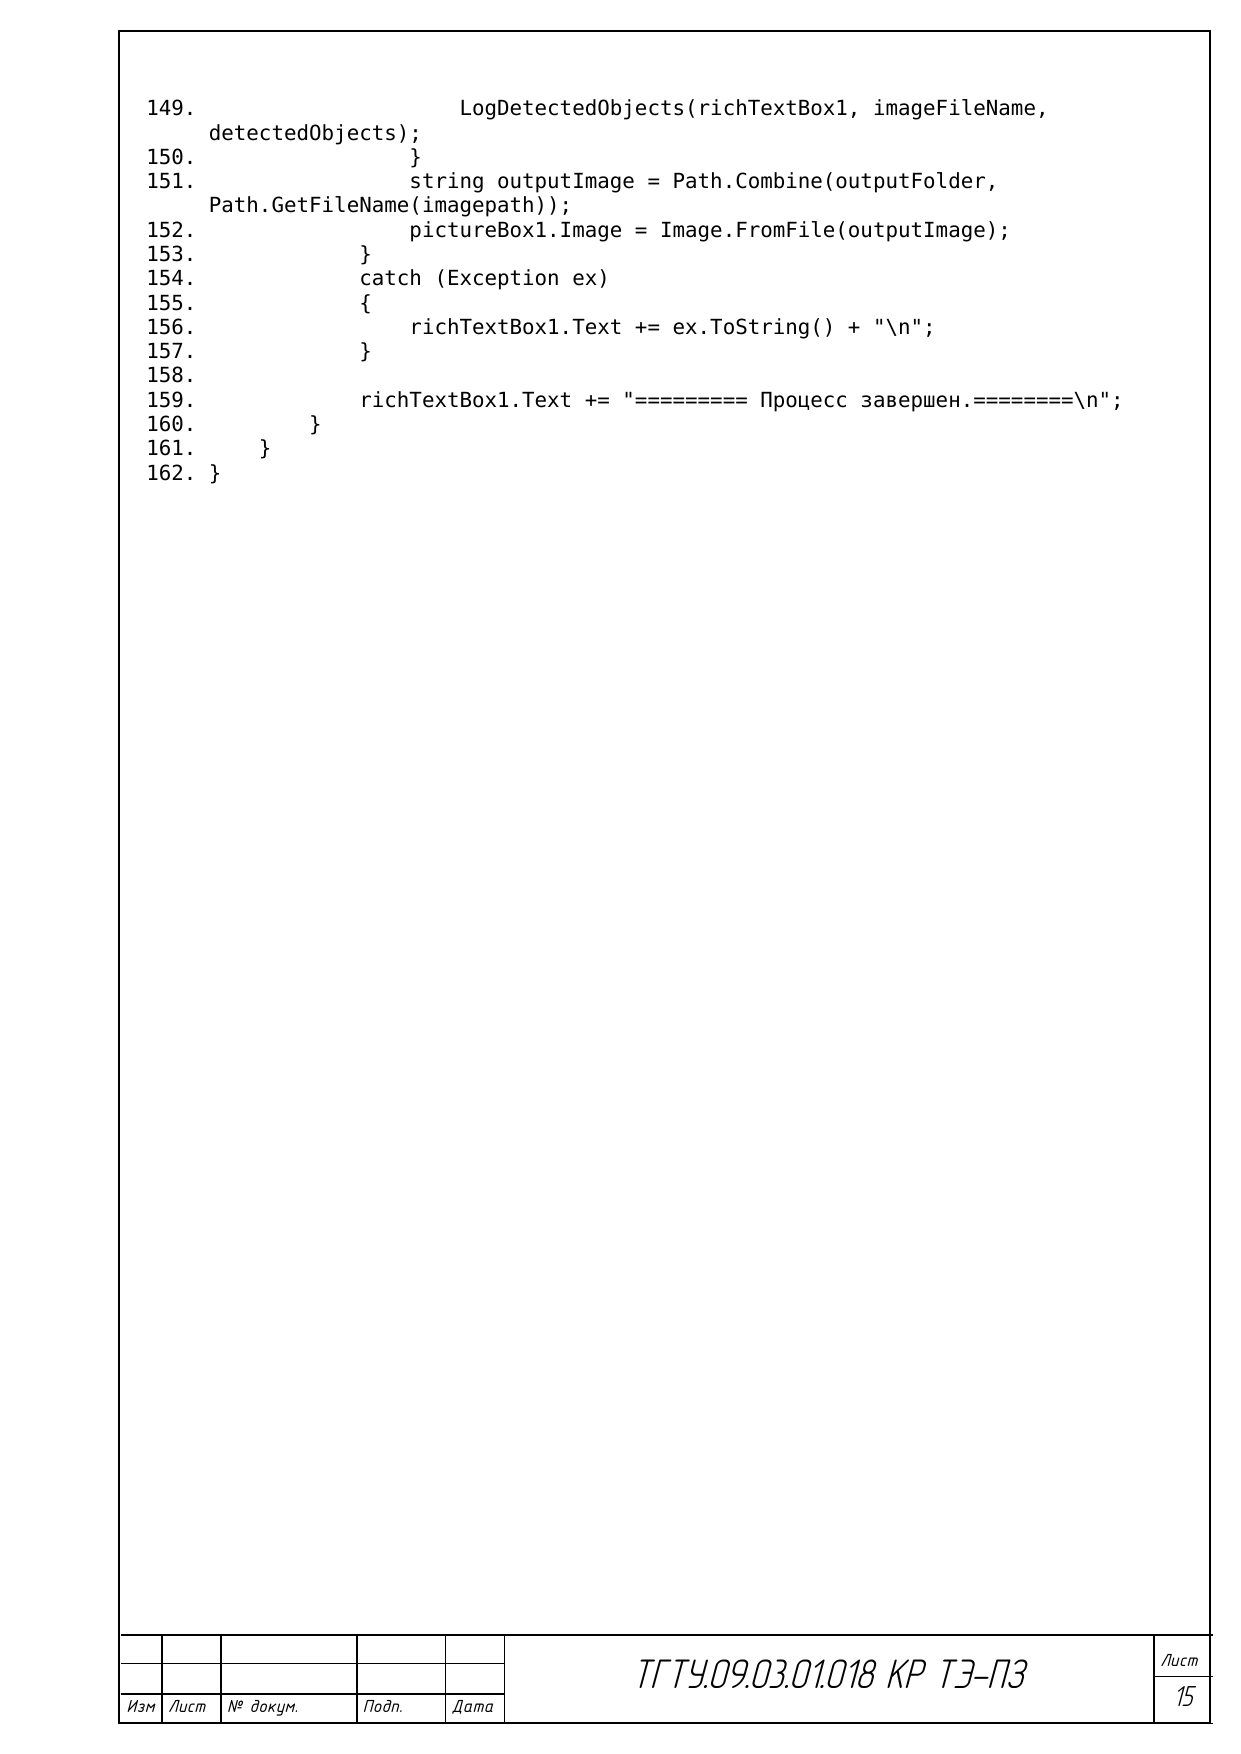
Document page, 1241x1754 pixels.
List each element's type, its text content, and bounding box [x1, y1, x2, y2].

subtitle } [209, 339, 1179, 363]
subtitle richTextBox1.Text += ex.ToString() + "\n"; [209, 315, 1179, 339]
subtitle } [209, 436, 1179, 461]
subtitle } [209, 412, 1179, 436]
subtitle } [209, 145, 1179, 169]
subtitle richTextBox1.Text += "========= Процесс завершен.========\n"; [209, 388, 1179, 412]
subtitle { [209, 291, 1179, 315]
subtitle LogDetectedObjects(richTextBox1, imageFileName, detectedObjects); [209, 96, 1179, 145]
subtitle catch (Exception ex) [209, 266, 1179, 291]
subtitle } [209, 242, 1179, 266]
subtitle string outputImage = Path.Combine(outputFolder, Path.GetFileName(imagepath)); [209, 169, 1179, 218]
subtitle } [209, 461, 1179, 485]
subtitle pictureBox1.Image = Image.FromFile(outputImage); [209, 218, 1179, 242]
